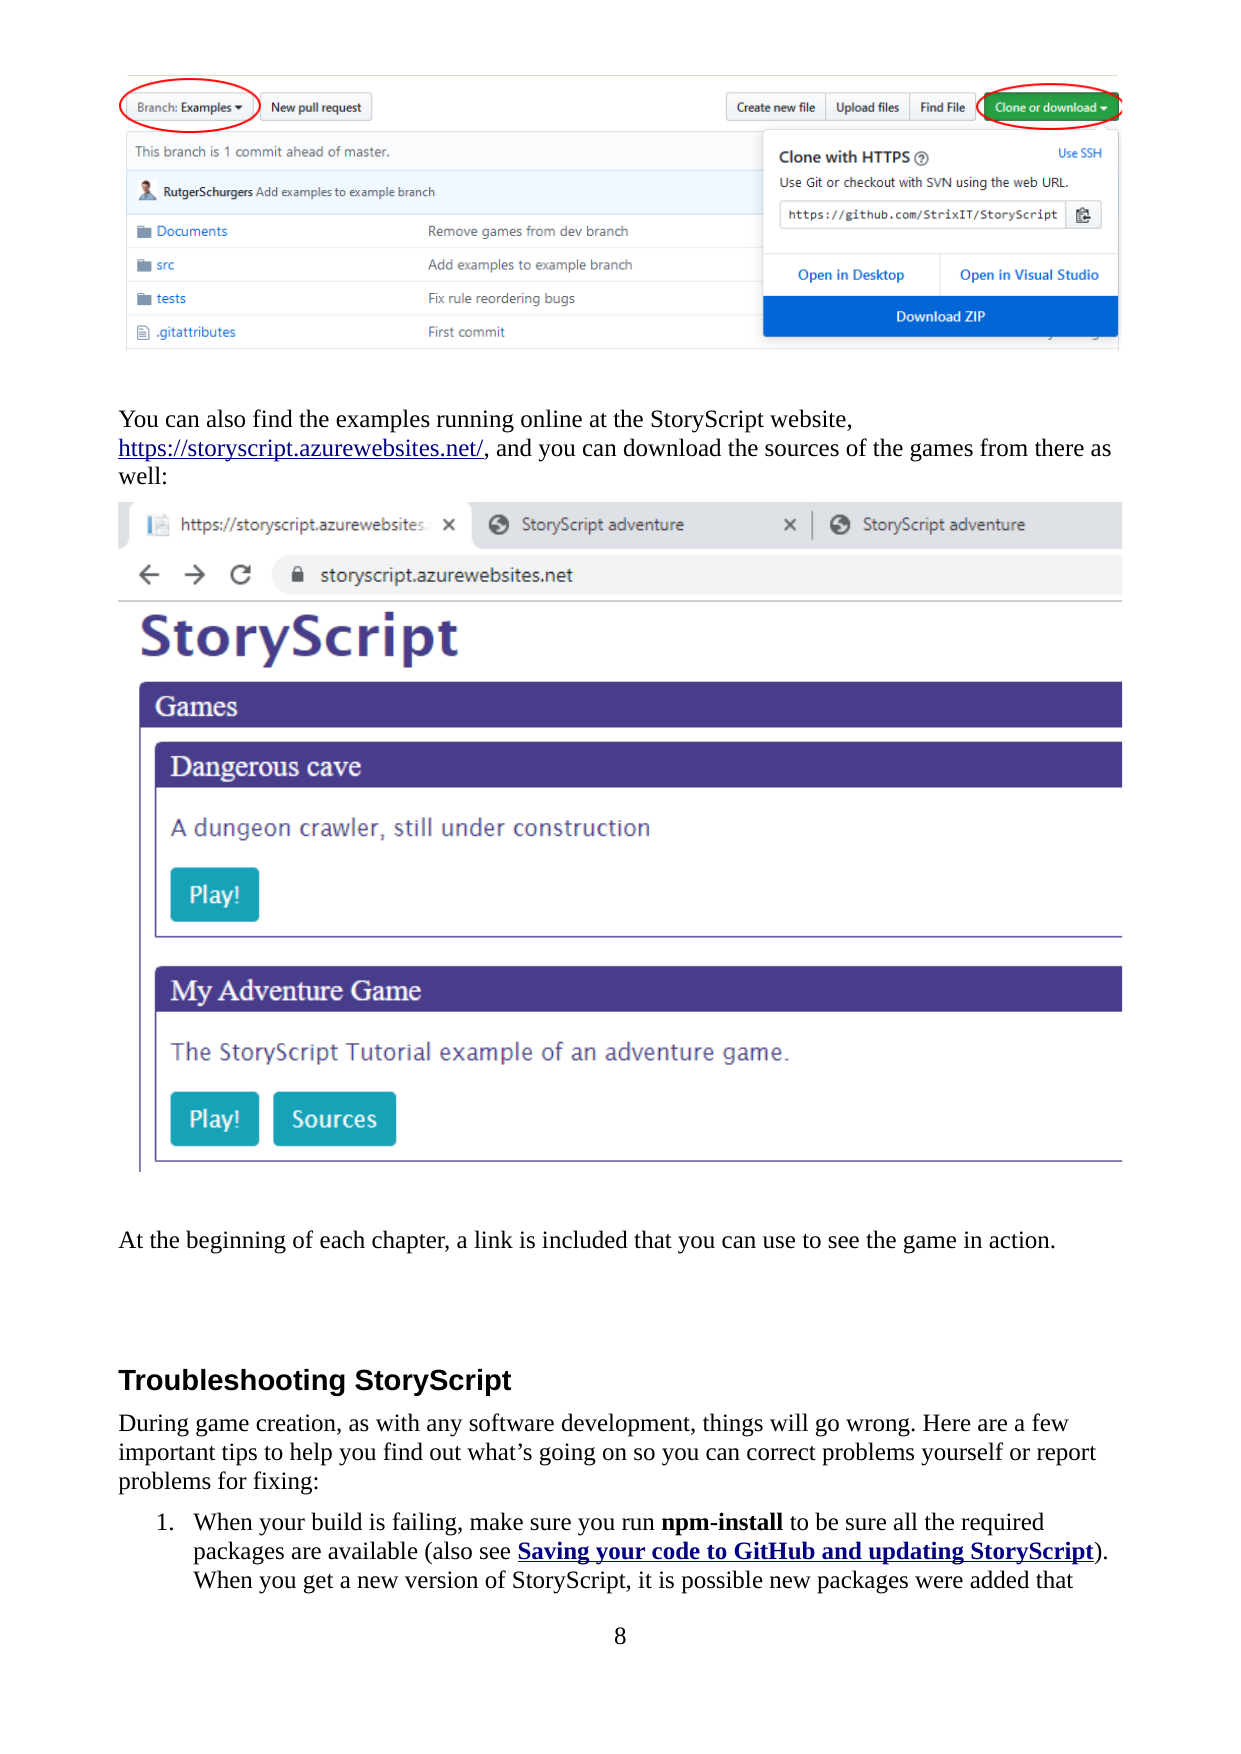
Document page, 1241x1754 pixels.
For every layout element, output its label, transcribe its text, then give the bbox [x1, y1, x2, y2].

text You can also find the examples running online at the StoryScript website, https://storyscript.azurewebsites.net/, and you can download the sources of the games from there as well: [118, 404, 1122, 490]
text At the beginning of each chapter, a link is included that you can use to see the game in action. [118, 1225, 1122, 1254]
list When your build is failing, make sure you run npm-install to be sure all the required packages are available (also see Saving your code to GitHub and updating StoryScript). When you get a new version of StoryScript, it is possible new packages were added that [156, 1507, 1122, 1593]
subtitle Troubleshooting StoryScript [118, 1362, 1122, 1396]
text During game creation, as with any software development, things will go wrong. Here are a few important tips to help you find out what’s going on so you can correct problems yourself or report problems for fixing: [118, 1408, 1122, 1495]
